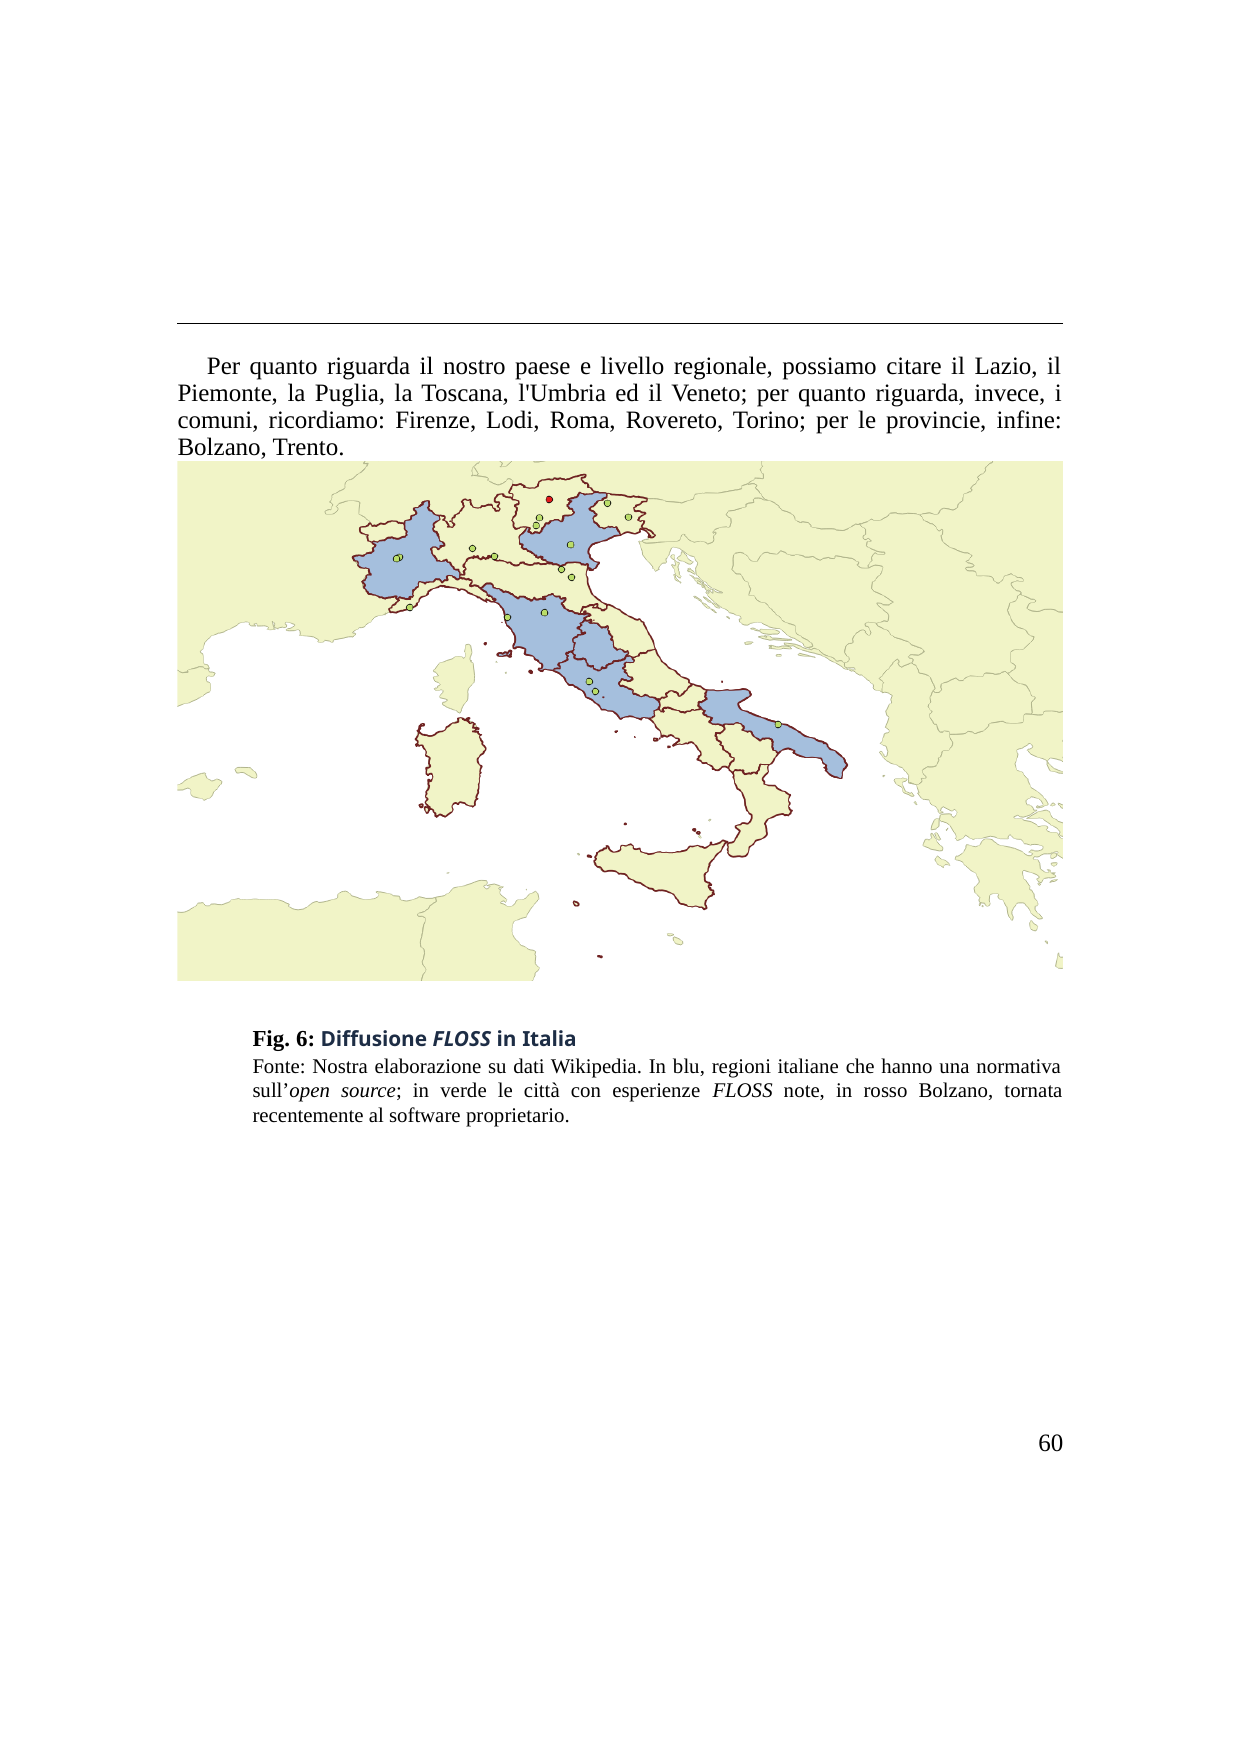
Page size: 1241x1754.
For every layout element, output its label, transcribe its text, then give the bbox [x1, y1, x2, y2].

text Fonte: Nostra elaborazione su dati Wikipedia. In blu, regioni italiane che hanno una normativa sull’open source; in verde le città con esperienze FLOSS note, in rosso Bolzano, tornata recentemente al software proprietario. [252, 1054, 1063, 1127]
text Fig. 6: Diffusione FLOSS in Italia [252, 1024, 1063, 1053]
picture [177, 461, 1063, 981]
text Per quanto riguarda il nostro paese e livello regionale, possiamo citare il Lazio, il Piemonte, la Puglia, la Toscana, l'Umbria ed il Veneto; per quanto riguarda, invece, i comuni, ricordiamo: Firenze, Lodi, Roma, Rovereto, Torino; per le provincie, infine: Bolzano, Trento. [177, 353, 1063, 461]
